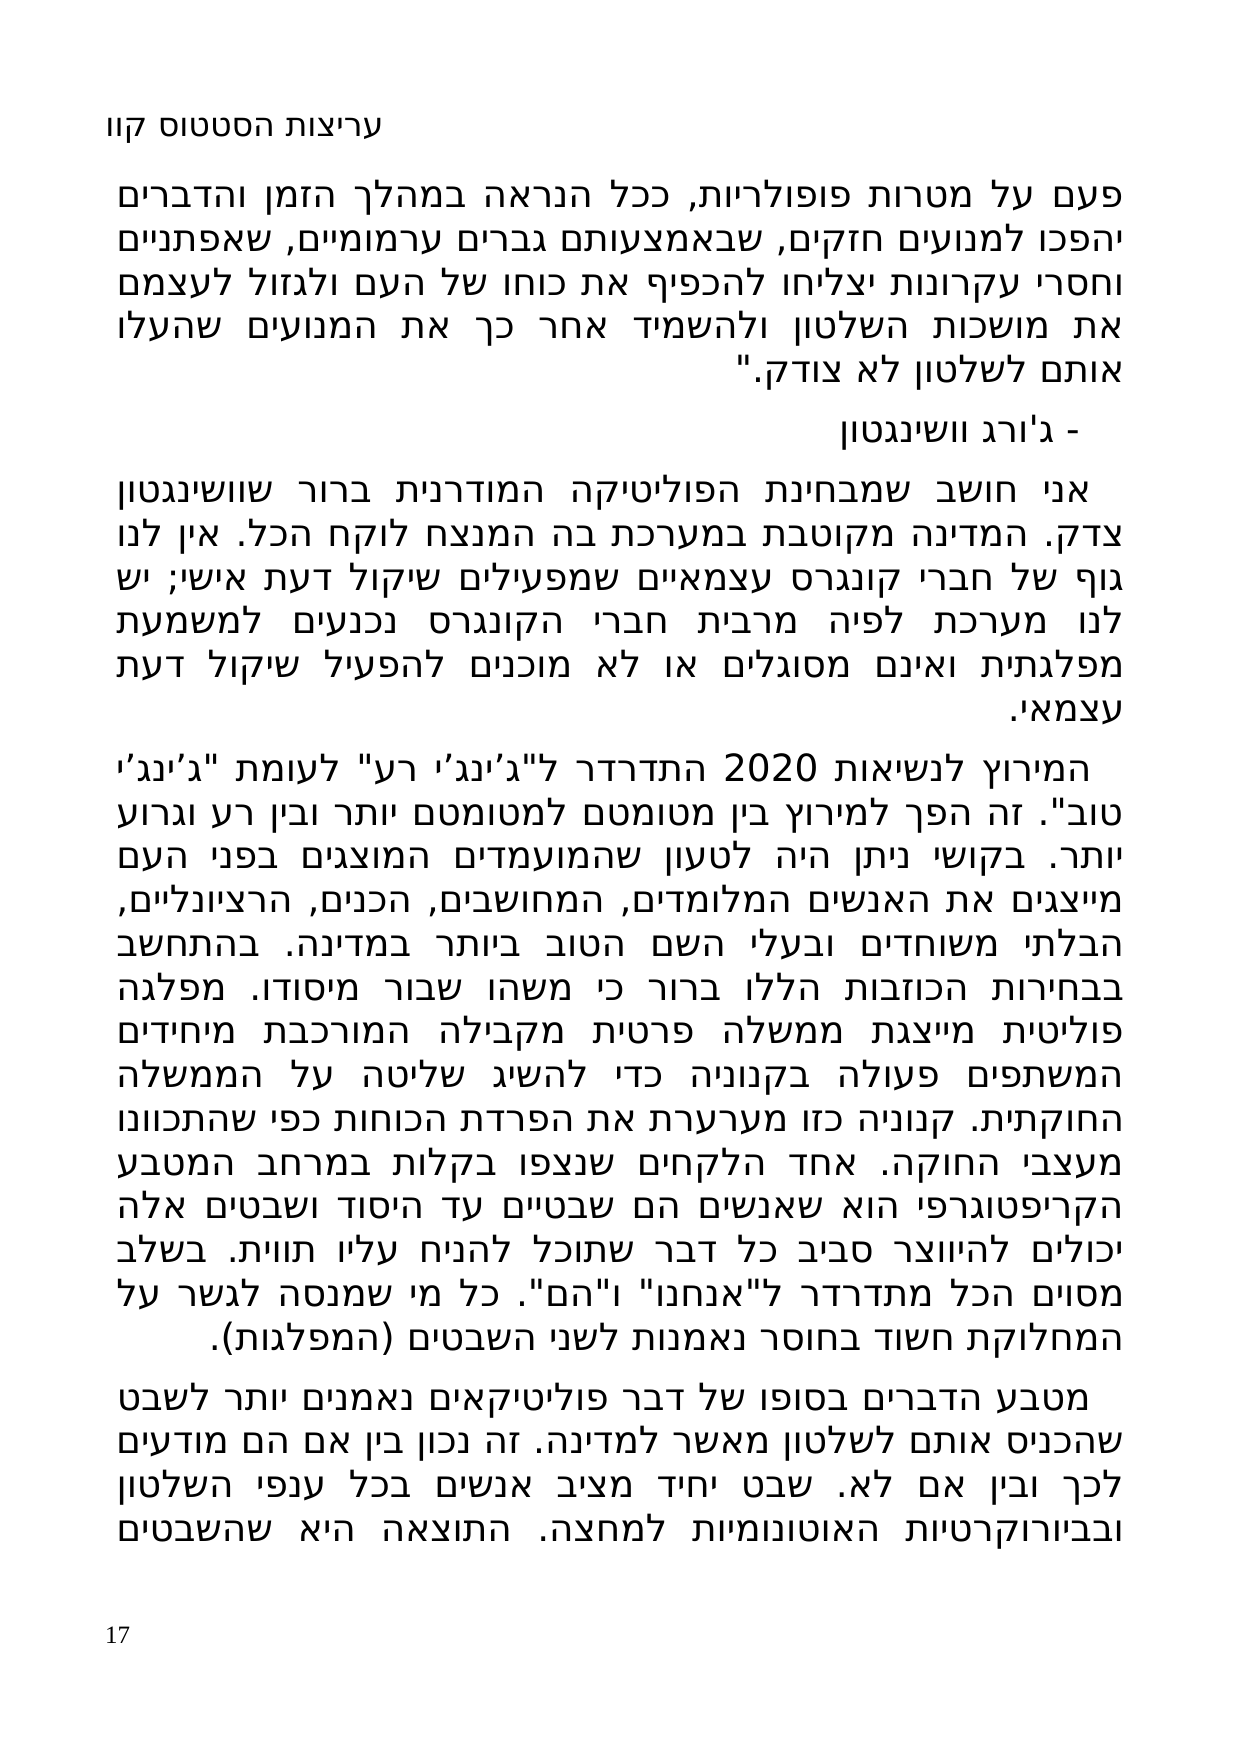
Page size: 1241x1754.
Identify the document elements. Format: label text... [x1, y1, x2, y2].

text פעם על מטרות פופולריות, ככל הנראה במהלך הזמן והדברים יהפכו למנועים חזקים, שבאמצעותם גברים ערמומיים, שאפתניים וחסרי עקרונות יצליחו להכפיף את כוחו של העם ולגזול לעצמם את מושכות השלטון ולהשמיד אחר כך את המנועים שהעלו אותם לשלטון לא צודק." [116, 172, 1124, 391]
text מטבע הדברים בסופו של דבר פוליטיקאים נאמנים יותר לשבט שהכניס אותם לשלטון מאשר למדינה. זה נכון בין אם הם מודעים לכך ובין אם לא. שבט יחיד מציב אנשים בכל ענפי השלטון ובביורוקרטיות האוטונומיות למחצה. התוצאה היא שהשבטים [116, 1375, 1124, 1550]
text - ג'ורג וושינגטון [116, 407, 1124, 451]
text המירוץ לנשיאות 2020 התדרדר ל"ג’ינג’י רע" לעומת "ג’ינג’י טוב". זה הפך למירוץ בין מטומטם למטומטם יותר ובין רע וגרוע יותר. בקושי ניתן היה לטעון שהמועמדים המוצגים בפני העם מייצגים את האנשים המלומדים, המחושבים, הכנים, הרציונליים, הבלתי משוחדים ובעלי השם הטוב ביותר במדינה. בהתחשב בבחירות הכוזבות הללו ברור כי משהו שבור מיסודו. מפלגה פוליטית מייצגת ממשלה פרטית מקבילה המורכבת מיחידים המשתפים פעולה בקנוניה כדי להשיג שליטה על הממשלה החוקתית. קנוניה כזו מערערת את הפרדת הכוחות כפי שהתכוונו מעצבי החוקה. אחד הלקחים שנצפו בקלות במרחב המטבע הקריפטוגרפי הוא שאנשים הם שבטיים עד היסוד ושבטים אלה יכולים להיווצר סביב כל דבר שתוכל להניח עליו תווית. בשלב מסוים הכל מתדרדר ל"אנחנו" ו"הם". כל מי שמנסה לגשר על המחלוקת חשוד בחוסר נאמנות לשני השבטים (המפלגות). [116, 746, 1124, 1359]
text אני חושב שמבחינת הפוליטיקה המודרנית ברור שוושינגטון צדק. המדינה מקוטבת במערכת בה המנצח לוקח הכל. אין לנו גוף של חברי קונגרס עצמאיים שמפעילים שיקול דעת אישי; יש לנו מערכת לפיה מרבית חברי הקונגרס נכנעים למשמעת מפלגתית ואינם מסוגלים או לא מוכנים להפעיל שיקול דעת עצמאי. [116, 467, 1124, 730]
